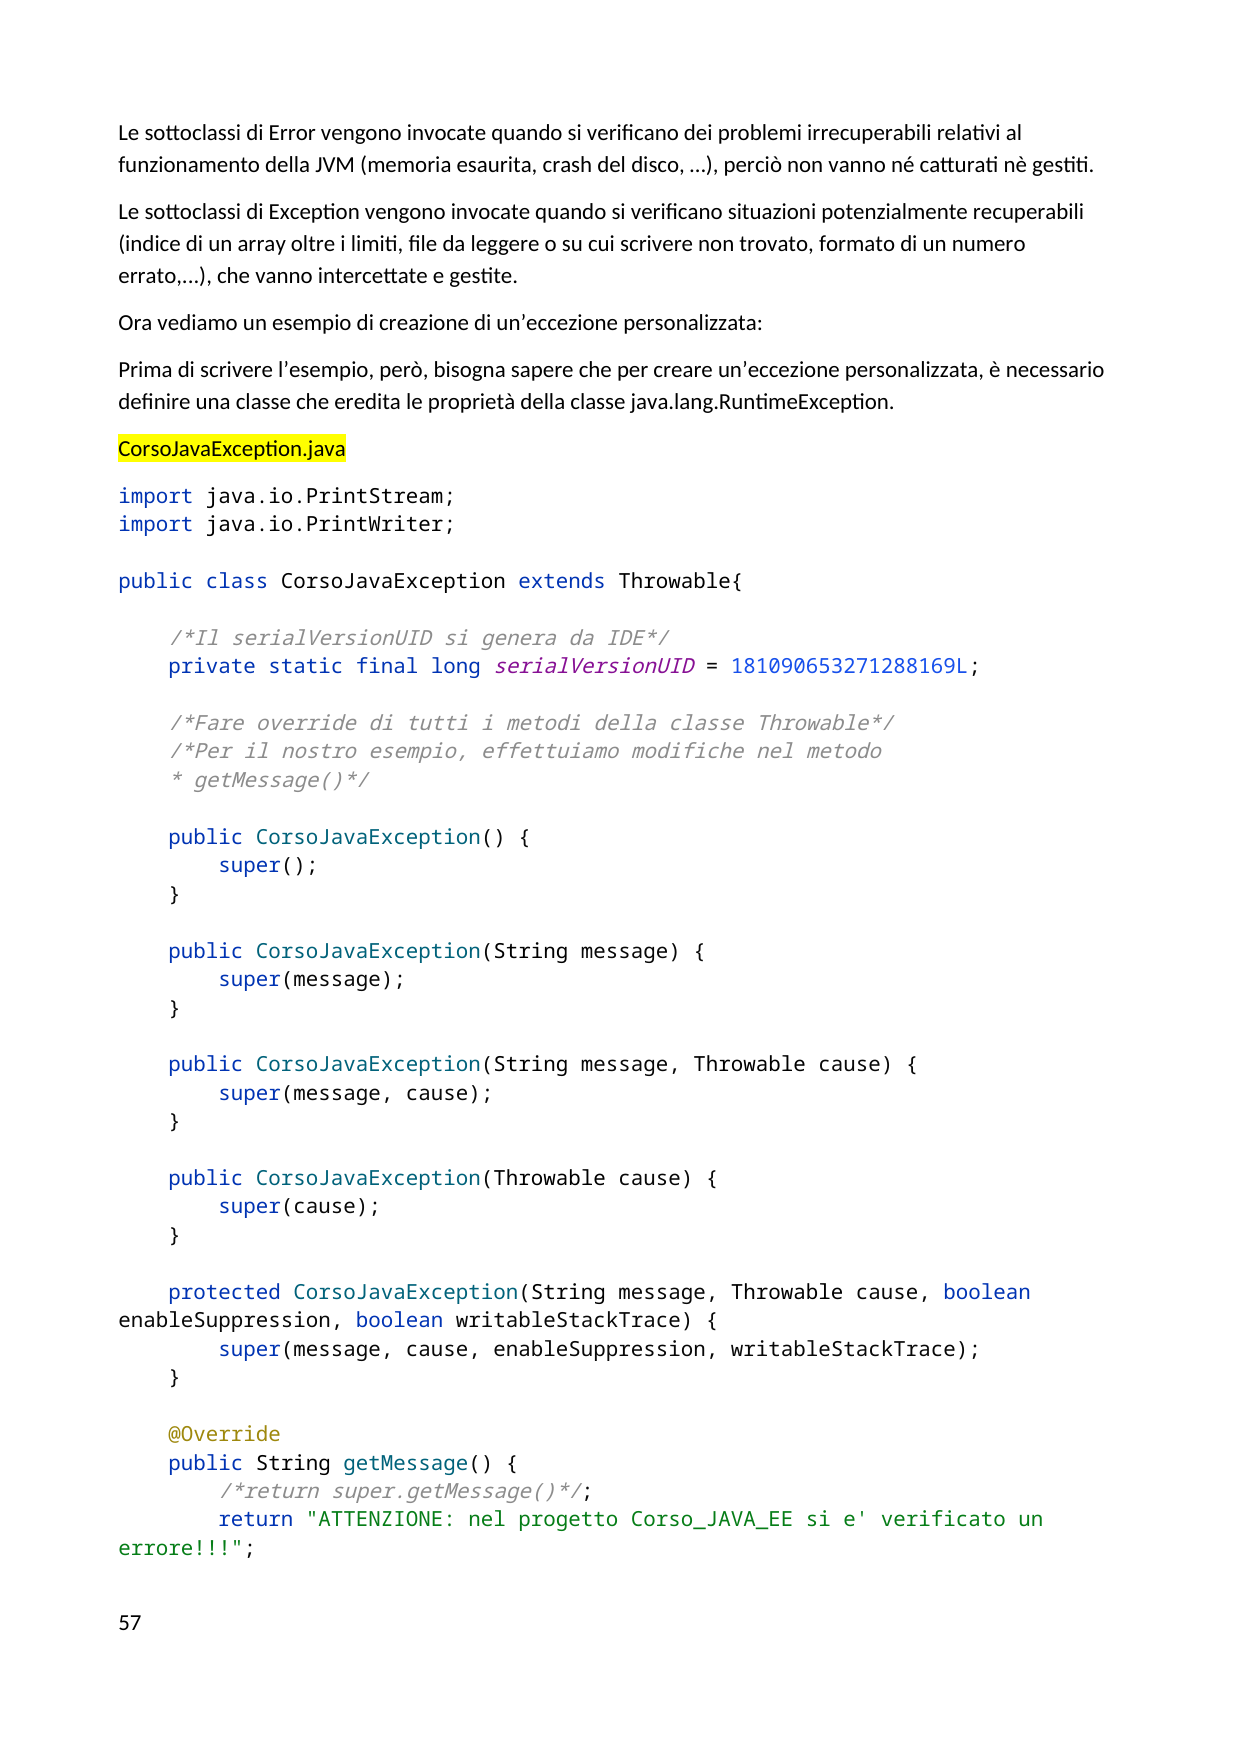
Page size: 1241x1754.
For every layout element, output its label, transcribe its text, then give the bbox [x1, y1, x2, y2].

text Le sottoclassi di Error vengono invocate quando si verificano dei problemi irrecuperabili relativi al funzionamento della JVM (memoria esaurita, crash del disco, …), perciò non vanno né catturati nè gestiti. [118, 118, 1122, 178]
text Le sottoclassi di Exception vengono invocate quando si verificano situazioni potenzialmente recuperabili (indice di un array oltre i limiti, file da leggere o su cui scrivere non trovato, formato di un numero errato,...), che vanno intercettate e gestite. [118, 197, 1122, 289]
text Prima di scrivere l’esempio, però, bisogna sapere che per creare un’eccezione personalizzata, è necessario definire una classe che eredita le proprietà della classe java.lang.RuntimeException. [118, 355, 1122, 415]
text Ora vediamo un esempio di creazione di un’eccezione personalizzata: [118, 308, 1122, 336]
text import java.io.PrintStream; import java.io.PrintWriter; public class CorsoJavaException extends Throwable{ /*Il serialVersionUID si genera da IDE*/ private static final long serialVersionUID = 181090653271288169L; /*Fare override di tutti i metodi della classe Throwable*/ /*Per il nostro esempio, effettuiamo modifiche nel metodo * getMessage()*/ public CorsoJavaException() { super(); } public CorsoJavaException(String message) { super(message); } public CorsoJavaException(String message, Throwable cause) { super(message, cause); } public CorsoJavaException(Throwable cause) { super(cause); } protected CorsoJavaException(String message, Throwable cause, boolean enableSuppression, boolean writableStackTrace) { super(message, cause, enableSuppression, writableStackTrace); } @Override public String getMessage() { /*return super.getMessage()*/; return "ATTENZIONE: nel progetto Corso_JAVA_EE si e' verificato un errore!!!"; [118, 481, 1122, 1561]
text CorsoJavaException.java [118, 434, 1122, 462]
